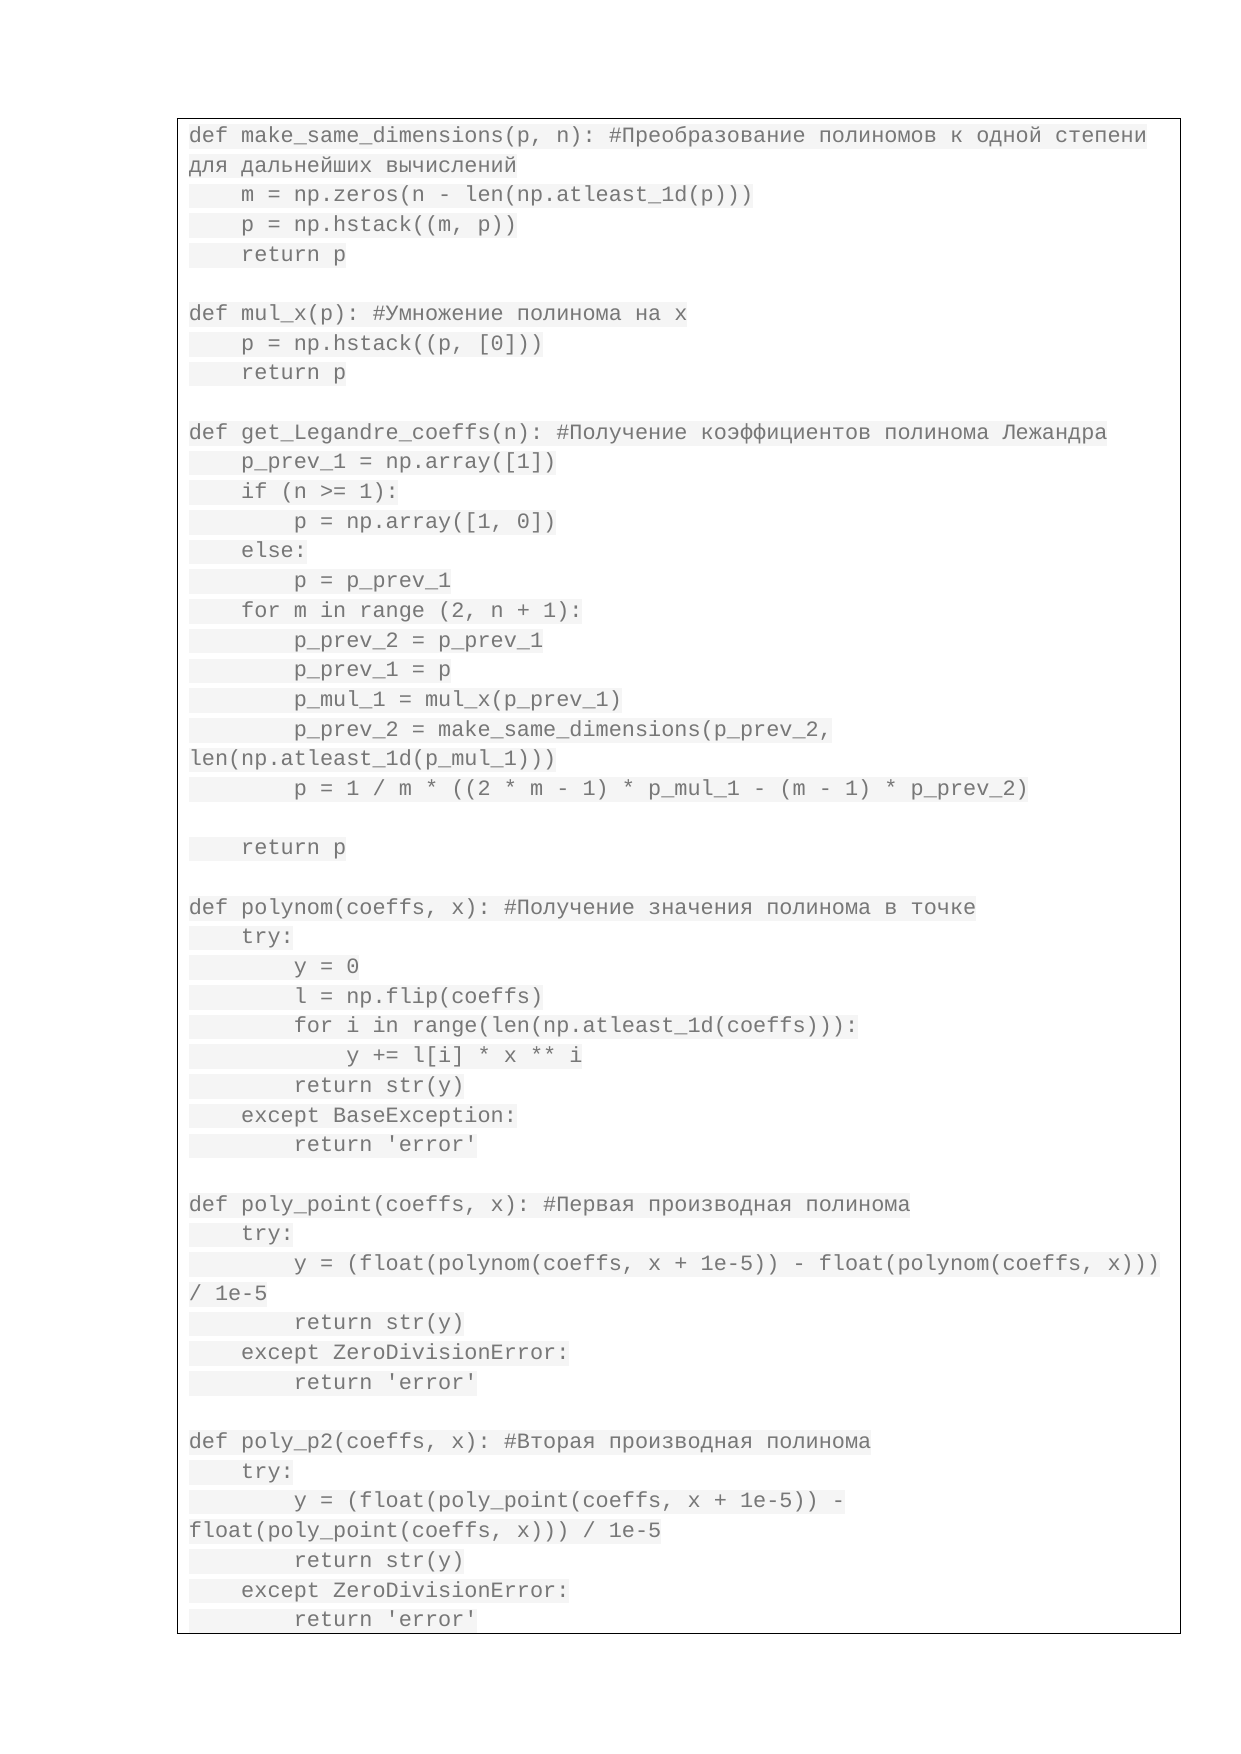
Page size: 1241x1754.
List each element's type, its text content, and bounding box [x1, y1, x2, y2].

table_header def make_same_dimensions(p, n): #Преобразование полиномов к одной степени для дальнейших вычислений m = np.zeros(n - len(np.atleast_1d(p))) p = np.hstack((m, p)) return p def mul_x(p): #Умножение полинома на x p = np.hstack((p, [0])) return p def get_Legandre_coeffs(n): #Получение коэффициентов полинома Лежандра p_prev_1 = np.array([1]) if (n >= 1): p = np.array([1, 0]) else: p = p_prev_1 for m in range (2, n + 1): p_prev_2 = p_prev_1 p_prev_1 = p p_mul_1 = mul_x(p_prev_1) p_prev_2 = make_same_dimensions(p_prev_2, len(np.atleast_1d(p_mul_1))) p = 1 / m * ((2 * m - 1) * p_mul_1 - (m - 1) * p_prev_2) return p def polynom(coeffs, x): #Получение значения полинома в точке try: y = 0 l = np.flip(coeffs) for i in range(len(np.atleast_1d(coeffs))): y += l[i] * x ** i return str(y) except BaseException: return 'error' def poly_point(coeffs, x): #Первая производная полинома try: y = (float(polynom(coeffs, x + 1e-5)) - float(polynom(coeffs, x))) / 1e-5 return str(y) except ZeroDivisionError: return 'error' def poly_p2(coeffs, x): #Вторая производная полинома try: y = (float(poly_point(coeffs, x + 1e-5)) - float(poly_point(coeffs, x))) / 1e-5 return str(y) except ZeroDivisionError: return 'error' [178, 119, 1180, 1633]
